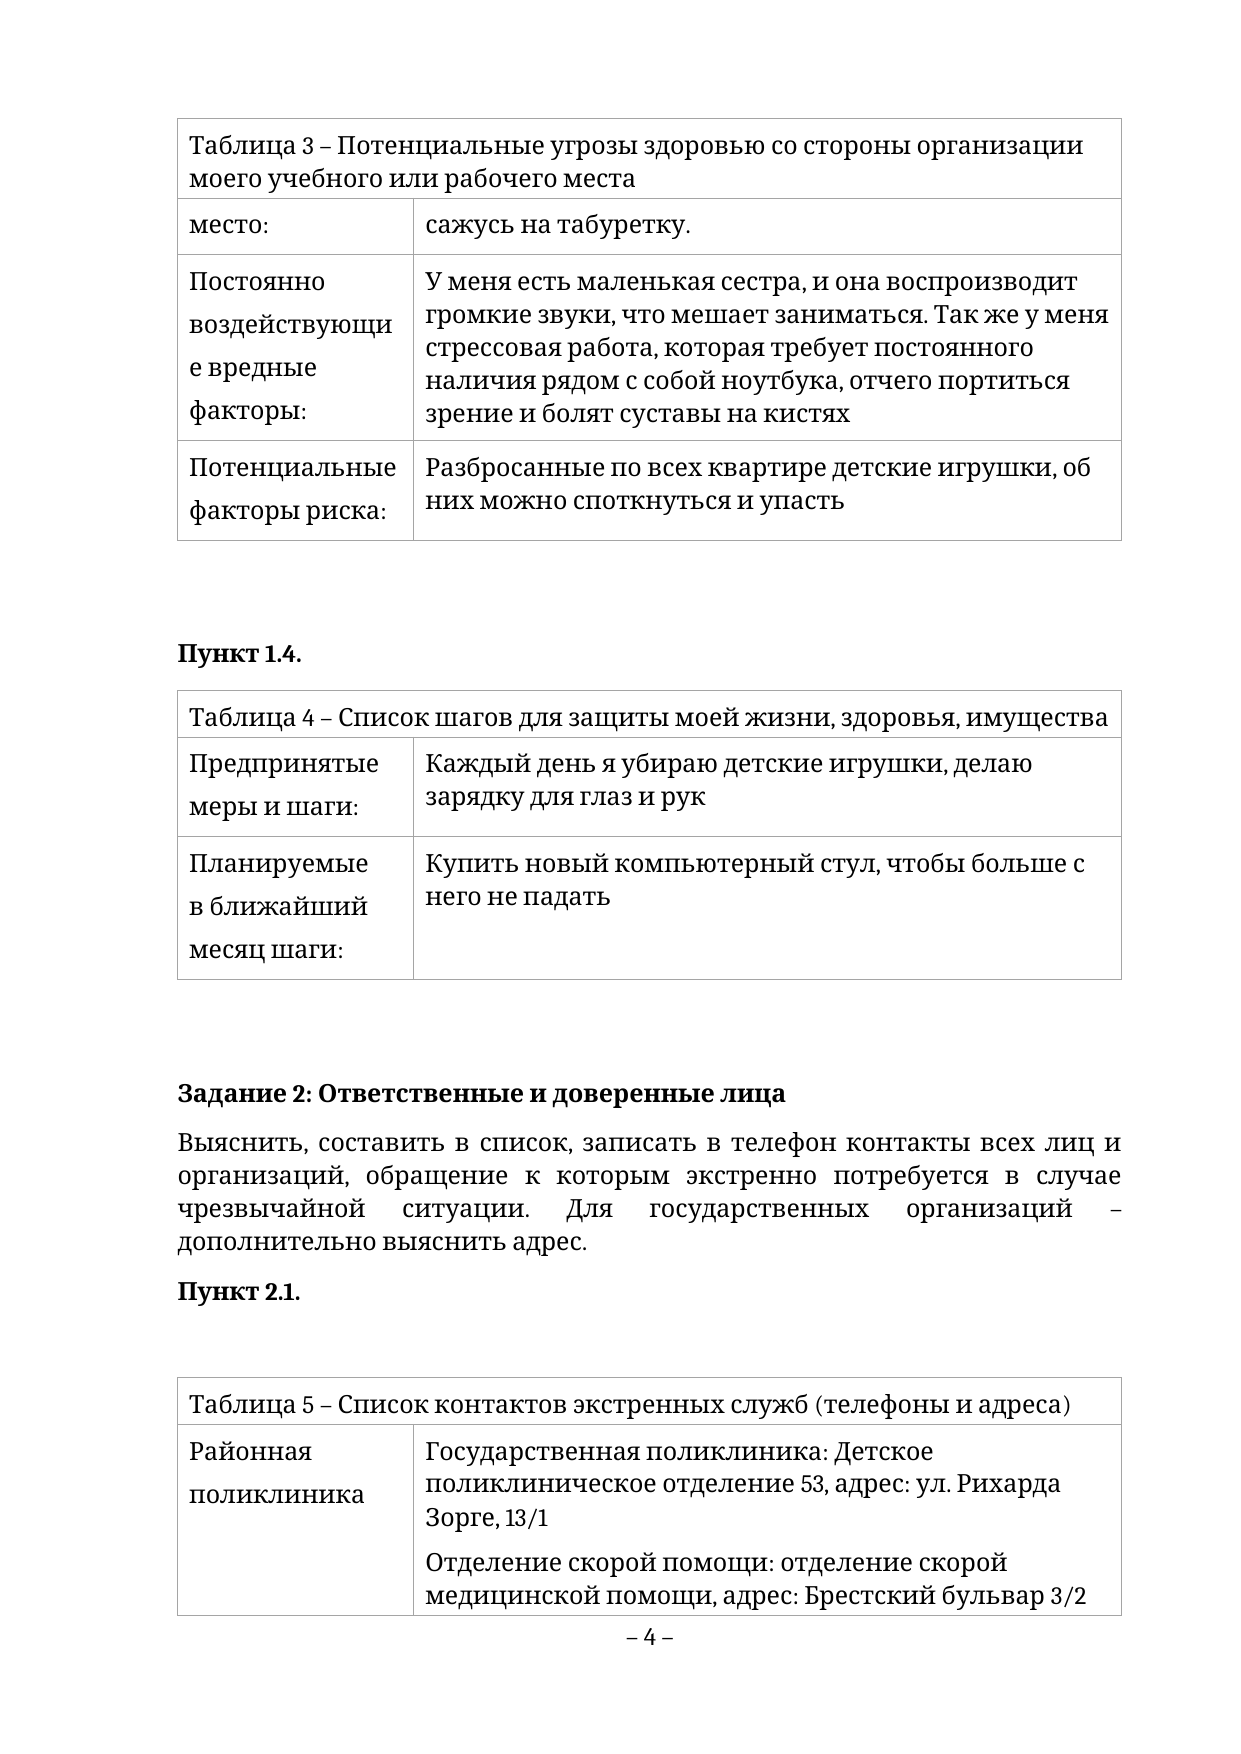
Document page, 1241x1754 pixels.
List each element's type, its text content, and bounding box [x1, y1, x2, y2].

text Пункт 1.4. [177, 640, 1122, 669]
text Задание 2: Ответственные и доверенные лица [177, 1079, 1122, 1108]
table_cell место: [178, 199, 413, 254]
table_cell Потенциальные факторы риска: [178, 441, 413, 540]
table_cell Постоянно воздействующие вредные факторы: [178, 255, 413, 440]
table_cell Разбросанные по всех квартире детские игрушки, об них можно споткнуться и упасть [414, 441, 1121, 540]
table_cell Купить новый компьютерный стул, чтобы больше с него не падать [414, 837, 1121, 979]
table_cell Районная поликлиника [178, 1425, 413, 1615]
table_cell Государственная поликлиника: Детское поликлиническое отделение 53, адрес: ул. Рихарда Зорге, 13/1 Отделение скорой помощи: отделение скорой медицинской помощи, адрес: Брестский бульвар 3/2 [414, 1425, 1121, 1615]
text Выяснить, составить в список, записать в телефон контакты всех лиц и организаций, обращение к которым экстренно потребуется в случае чрезвычайной ситуации. Для государственных организаций – дополнительно выяснить адрес. [177, 1129, 1122, 1257]
table_header Таблица 4 – Список шагов для защиты моей жизни, здоровья, имущества [178, 691, 1121, 737]
table_cell Каждый день я убираю детские игрушки, делаю зарядку для глаз и рук [414, 738, 1121, 836]
table_cell сажусь на табуретку. [414, 199, 1121, 254]
text Пункт 2.1. [177, 1278, 1122, 1307]
table_cell Планируемые в ближайший месяц шаги: [178, 837, 413, 979]
table_header Таблица 3 – Потенциальные угрозы здоровью со стороны организации моего учебного или рабочего места [178, 119, 1121, 198]
table_cell У меня есть маленькая сестра, и она воспроизводит громкие звуки, что мешает заниматься. Так же у меня стрессовая работа, которая требует постоянного наличия рядом с собой ноутбука, отчего портиться зрение и болят суставы на кистях [414, 255, 1121, 440]
table_header Таблица 5 – Список контактов экстренных служб (телефоны и адреса) [178, 1378, 1121, 1424]
table_cell Предпринятые меры и шаги: [178, 738, 413, 836]
